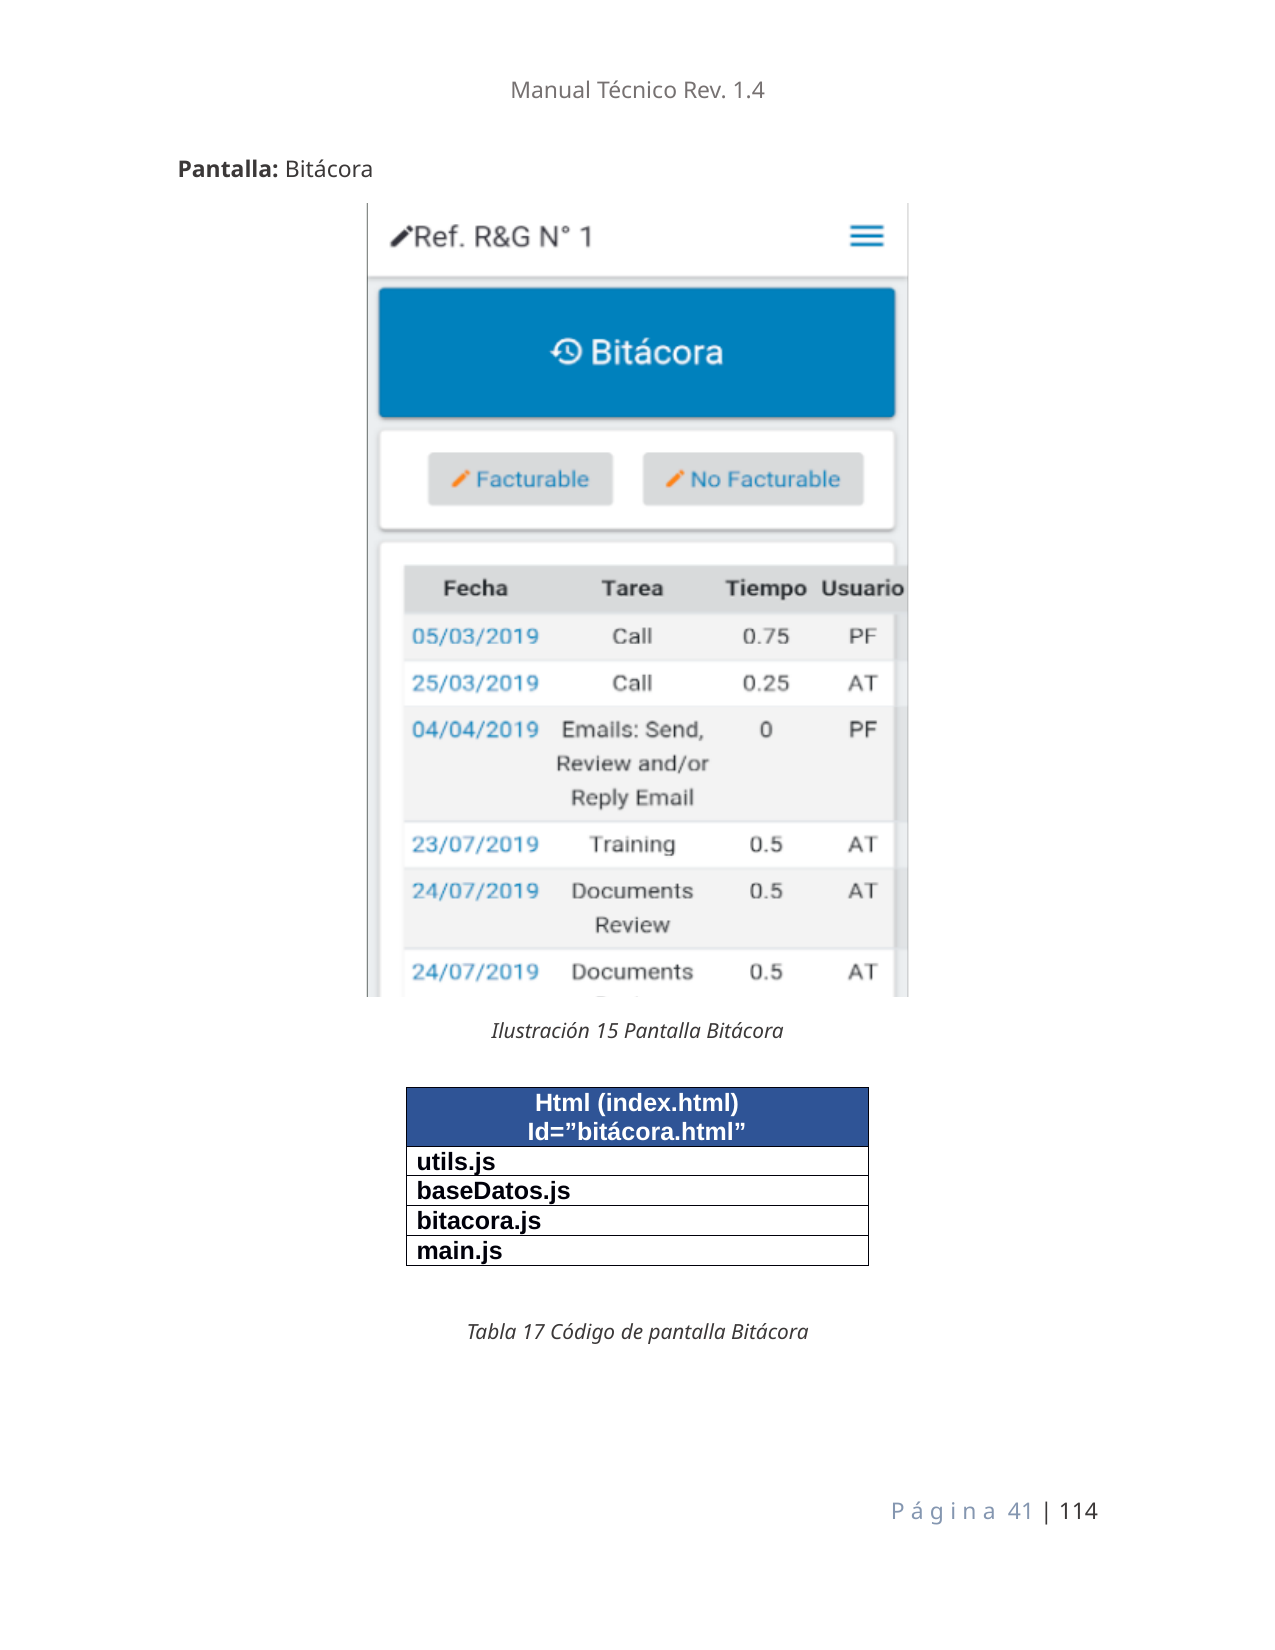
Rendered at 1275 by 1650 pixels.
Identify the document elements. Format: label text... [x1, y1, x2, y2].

text Tabla 17 Código de pantalla Bitácora [177, 1317, 1098, 1346]
table_cell main.js [407, 1236, 868, 1265]
table_cell bitacora.js [407, 1206, 868, 1235]
picture [366, 203, 909, 997]
text Pantalla: Bitácora [177, 153, 1098, 184]
text Ilustración 15 Pantalla Bitácora [177, 1016, 1098, 1044]
table_cell utils.js [407, 1147, 868, 1175]
table_cell baseDatos.js [407, 1176, 868, 1205]
table_header Html (index.html) Id=”bitácora.html” [407, 1088, 868, 1146]
